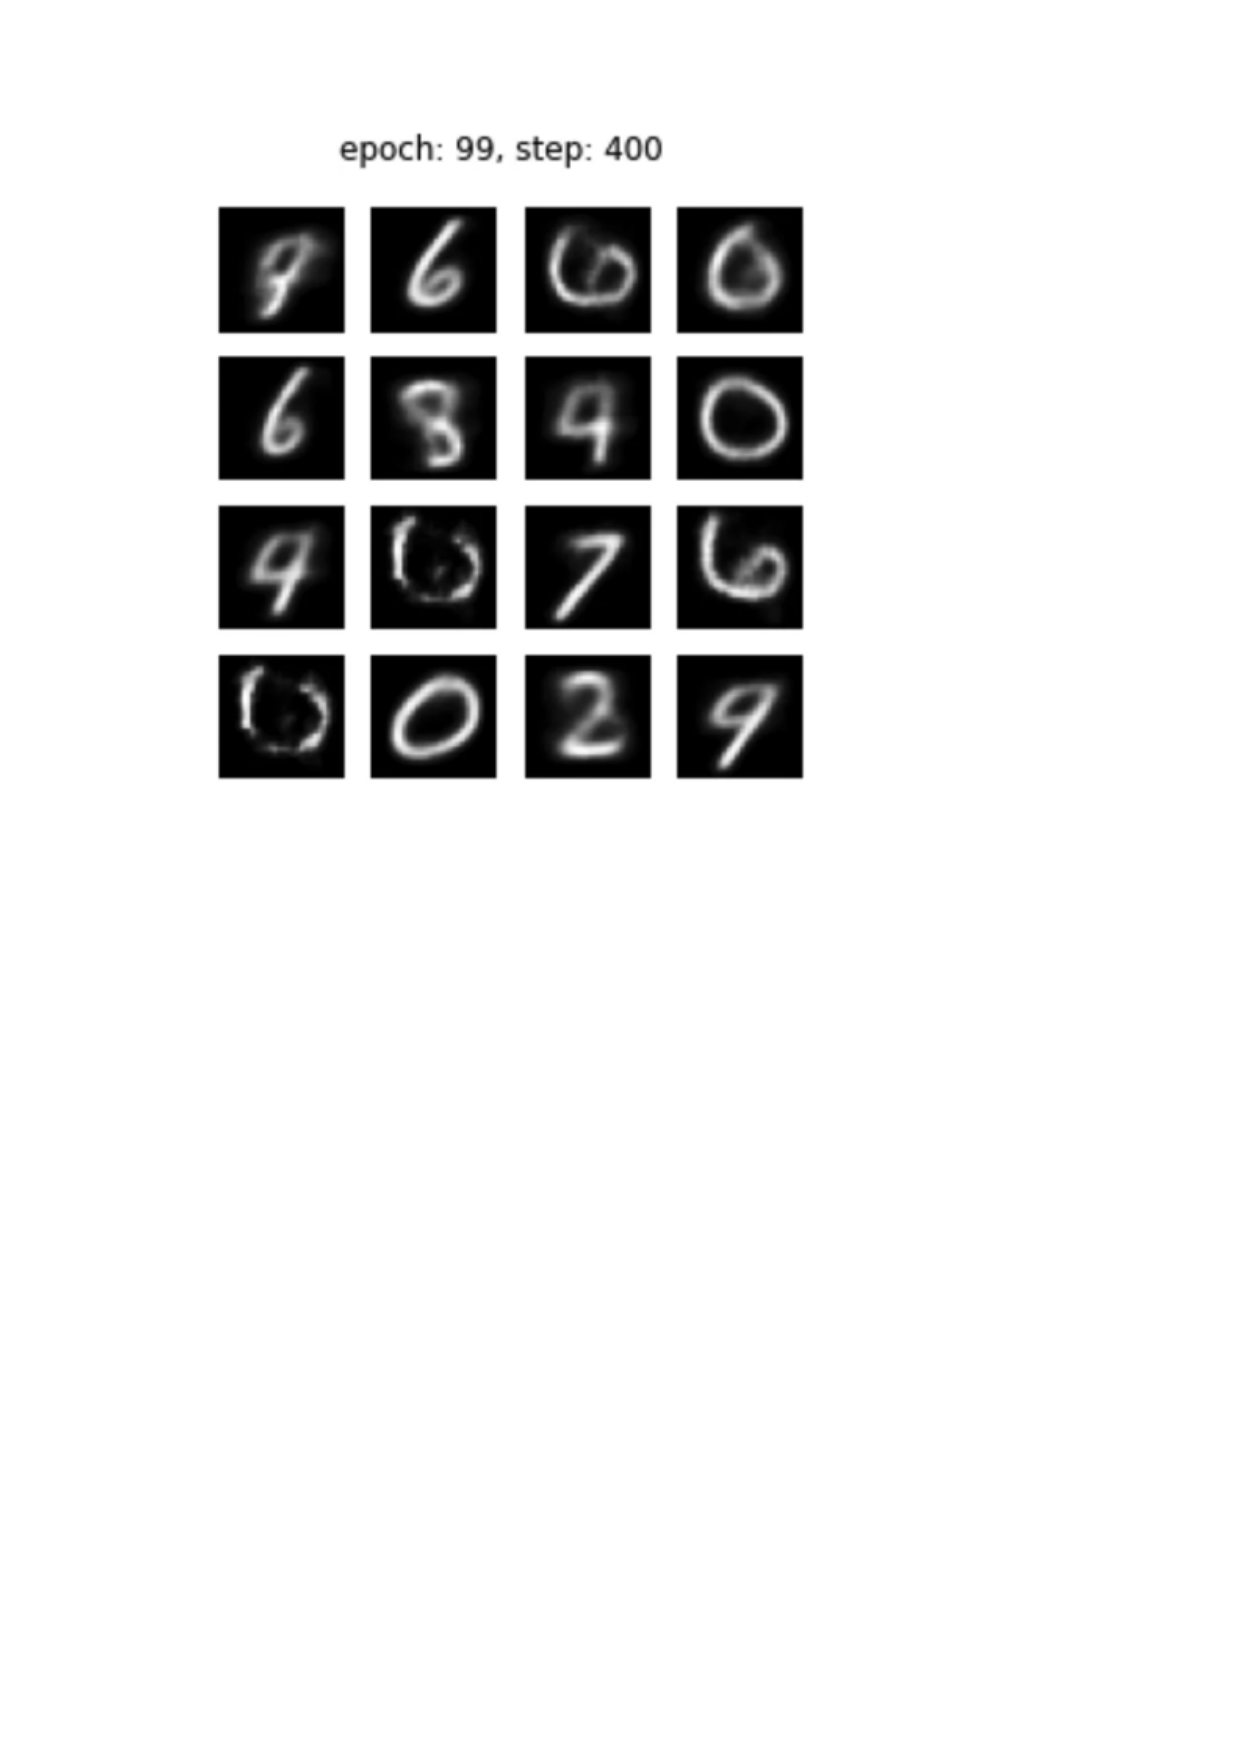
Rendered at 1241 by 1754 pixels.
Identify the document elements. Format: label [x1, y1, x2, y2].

picture [192, 118, 1048, 792]
